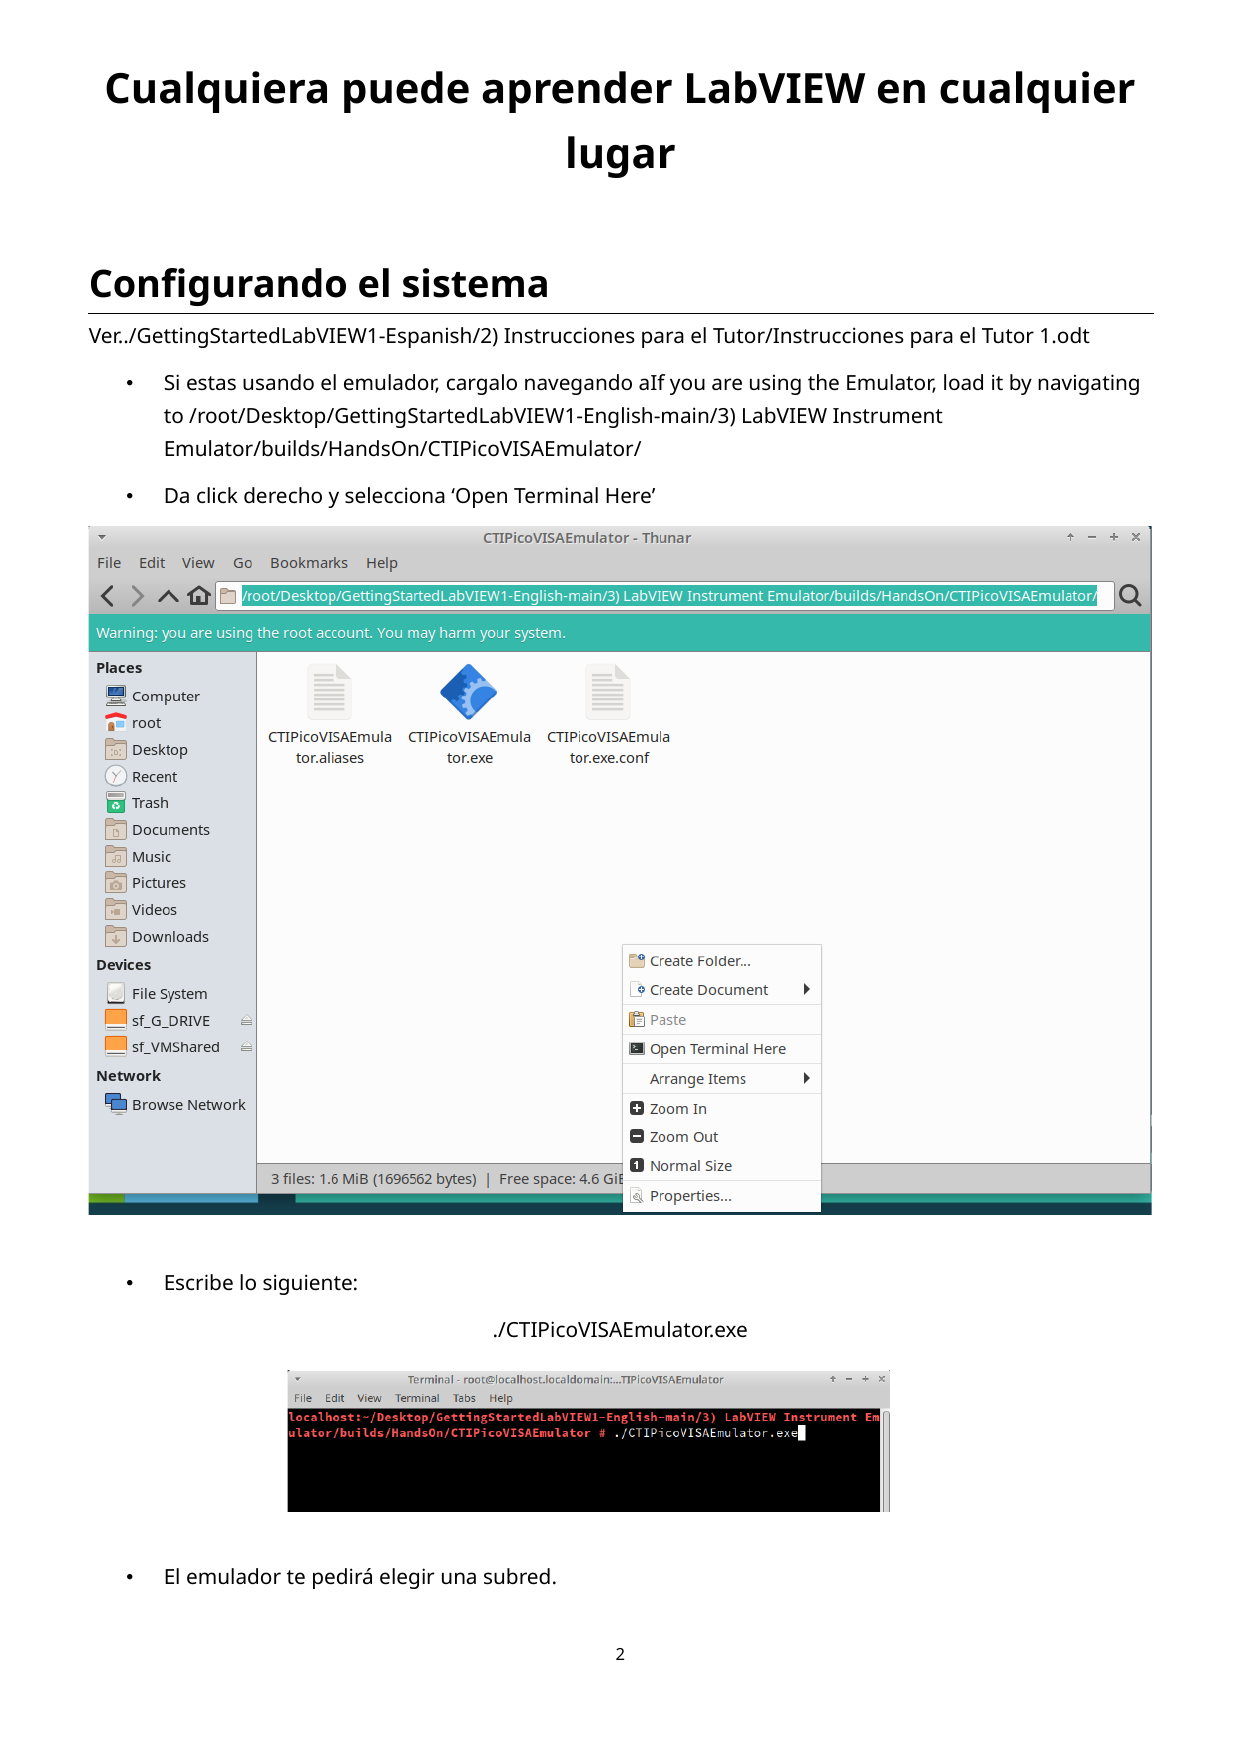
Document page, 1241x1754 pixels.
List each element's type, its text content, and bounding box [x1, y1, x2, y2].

picture [88, 526, 1152, 1215]
list Da click derecho y selecciona ‘Open Terminal Here’ [126, 481, 1152, 509]
text ./CTIPicoVISAEmulator.exe [88, 1315, 1152, 1344]
picture [287, 1370, 890, 1512]
subtitle Configurando el sistema [88, 257, 1152, 309]
text Ver../GettingStartedLabVIEW1-Espanish/2) Instrucciones para el Tutor/Instrucciones para el Tutor 1.odt [88, 321, 1152, 350]
list El emulador te pedirá elegir una subred. [126, 1562, 1152, 1591]
list Escribe lo siguiente: [126, 1268, 1152, 1296]
list Si estas usando el emulador, cargalo navegando aIf you are using the Emulator, load it by navigating to /root/Desktop/GettingStartedLabVIEW1-English-main/3) LabVIEW Instrument Emulator/builds/HandsOn/CTIPicoVISAEmulator/ [126, 368, 1152, 462]
